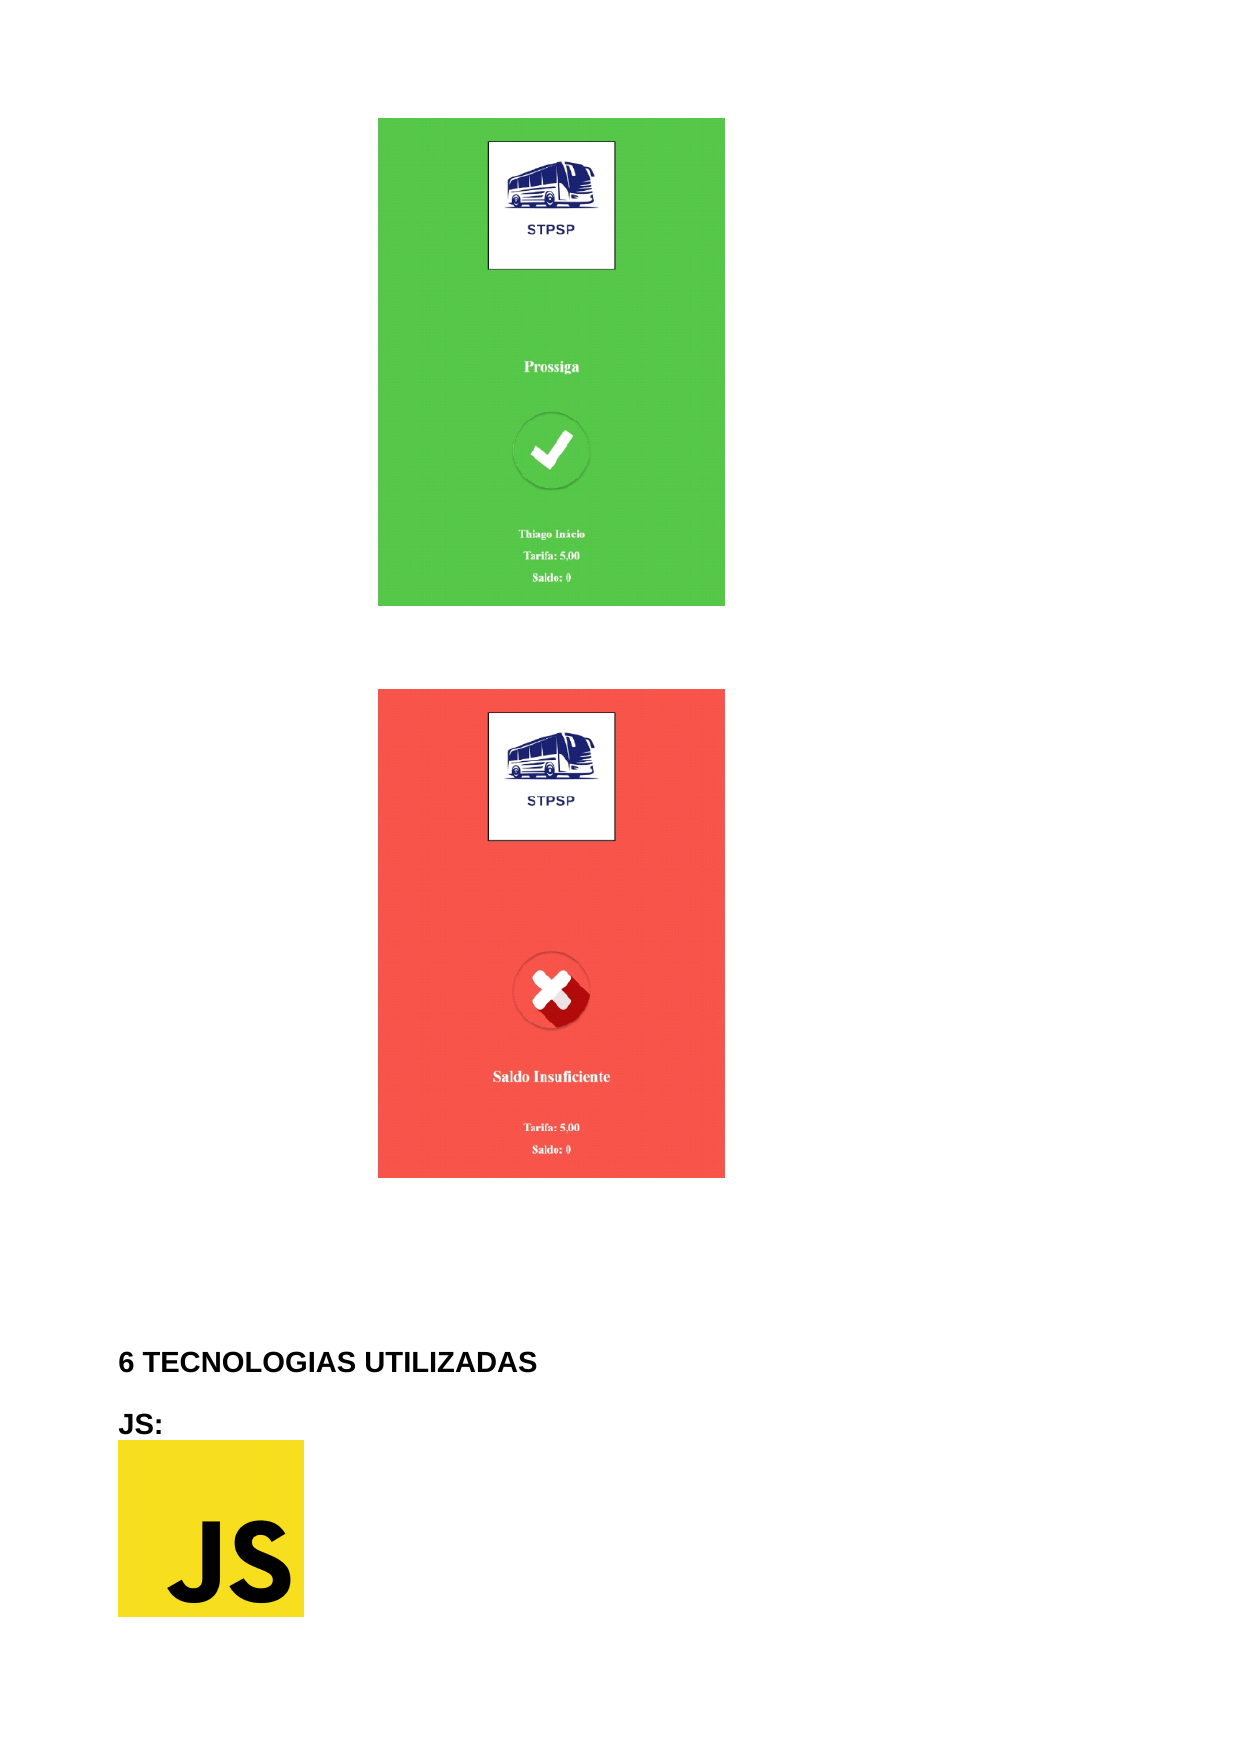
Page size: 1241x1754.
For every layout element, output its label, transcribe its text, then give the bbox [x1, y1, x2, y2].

text 6 TECNOLOGIAS UTILIZADAS [118, 1345, 1122, 1379]
text JS: [118, 1407, 1122, 1440]
